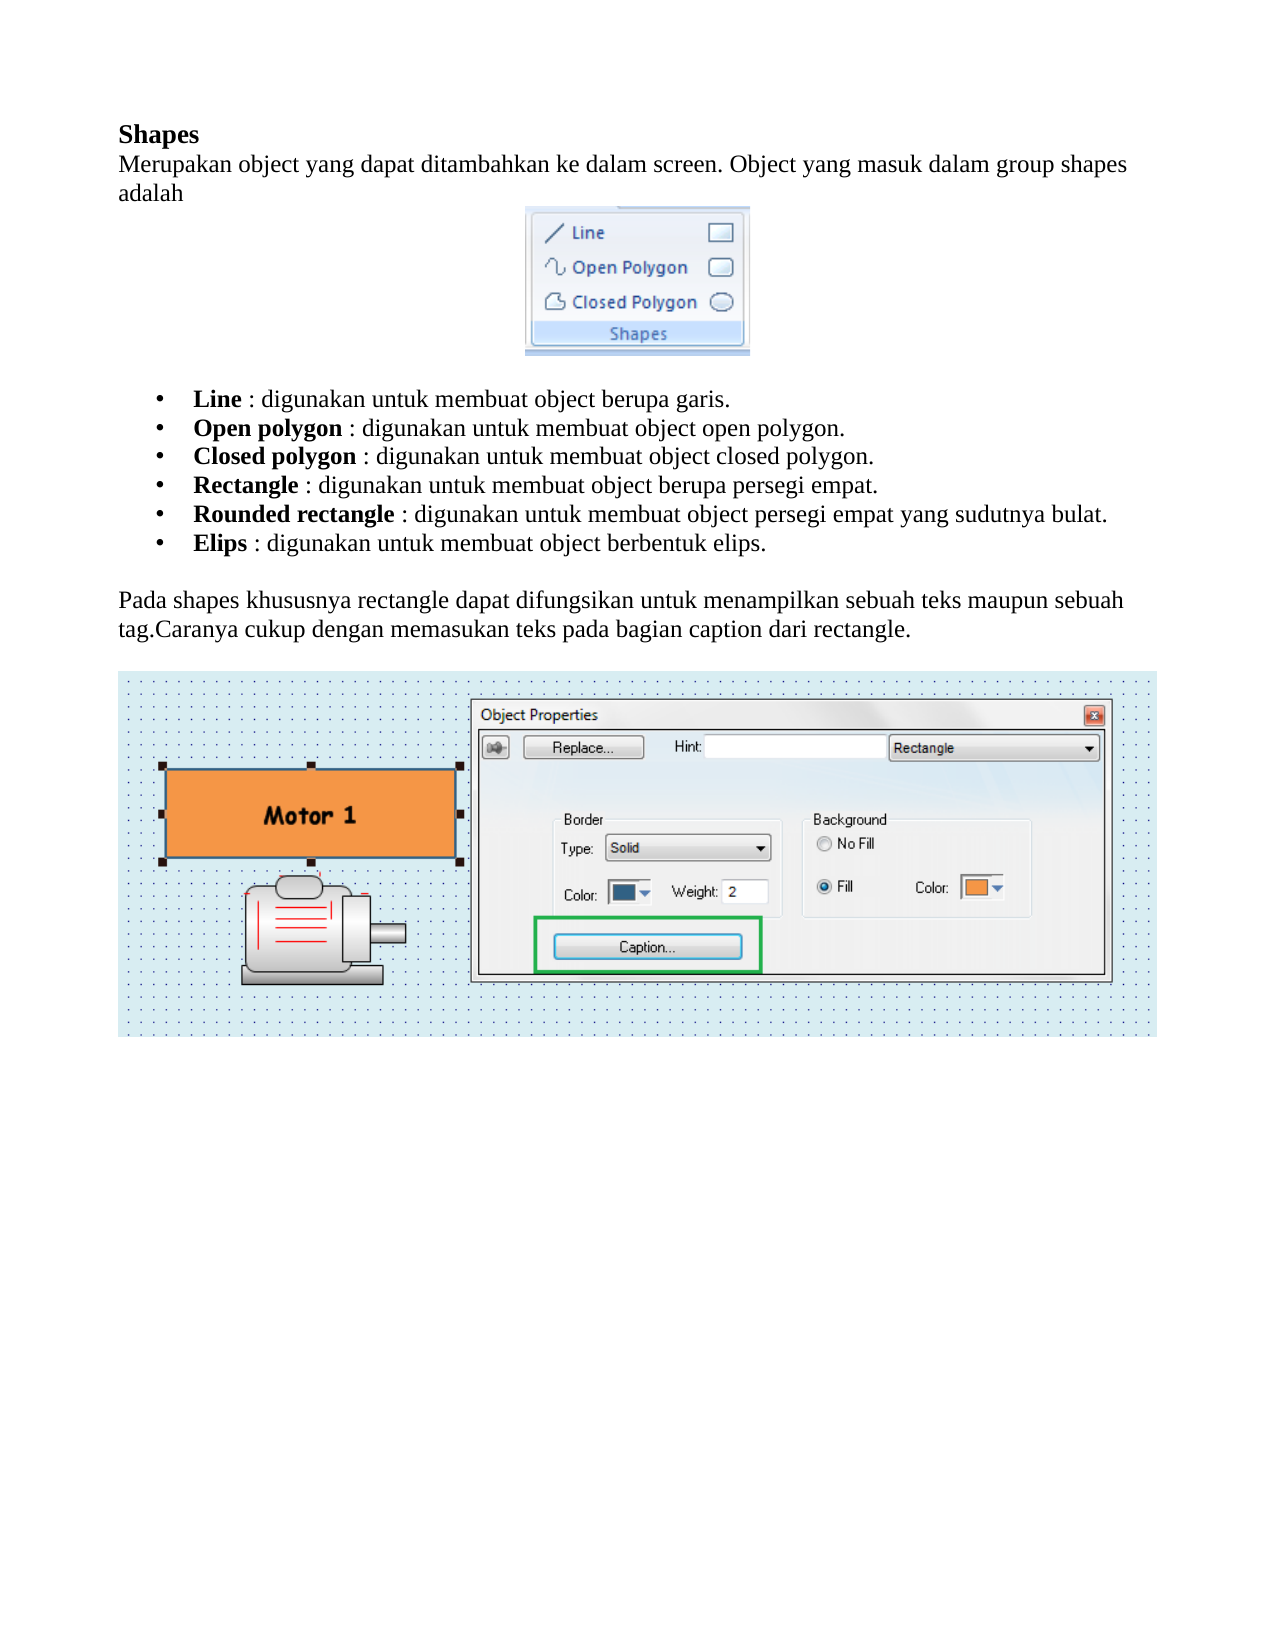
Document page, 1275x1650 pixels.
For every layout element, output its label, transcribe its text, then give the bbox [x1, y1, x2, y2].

picture [525, 206, 750, 356]
text Pada shapes khususnya rectangle dapat difungsikan untuk menampilkan sebuah teks maupun sebuah tag.Caranya cukup dengan memasukan teks pada bagian caption dari rectangle. [118, 585, 1157, 643]
list Rounded rectangle : digunakan untuk membuat object persegi empat yang sudutnya bulat. [156, 499, 1157, 528]
list Elips : digunakan untuk membuat object berbentuk elips. [156, 528, 1157, 556]
list Rectangle : digunakan untuk membuat object berupa persegi empat. [156, 470, 1157, 499]
list Open polygon : digunakan untuk membuat object open polygon. [156, 413, 1157, 441]
picture [118, 671, 1157, 1037]
list Closed polygon : digunakan untuk membuat object closed polygon. [156, 441, 1157, 470]
list Line : digunakan untuk membuat object berupa garis. [156, 384, 1157, 413]
text Shapes [118, 118, 1157, 149]
text Merupakan object yang dapat ditambahkan ke dalam screen. Object yang masuk dalam group shapes adalah [118, 149, 1157, 207]
